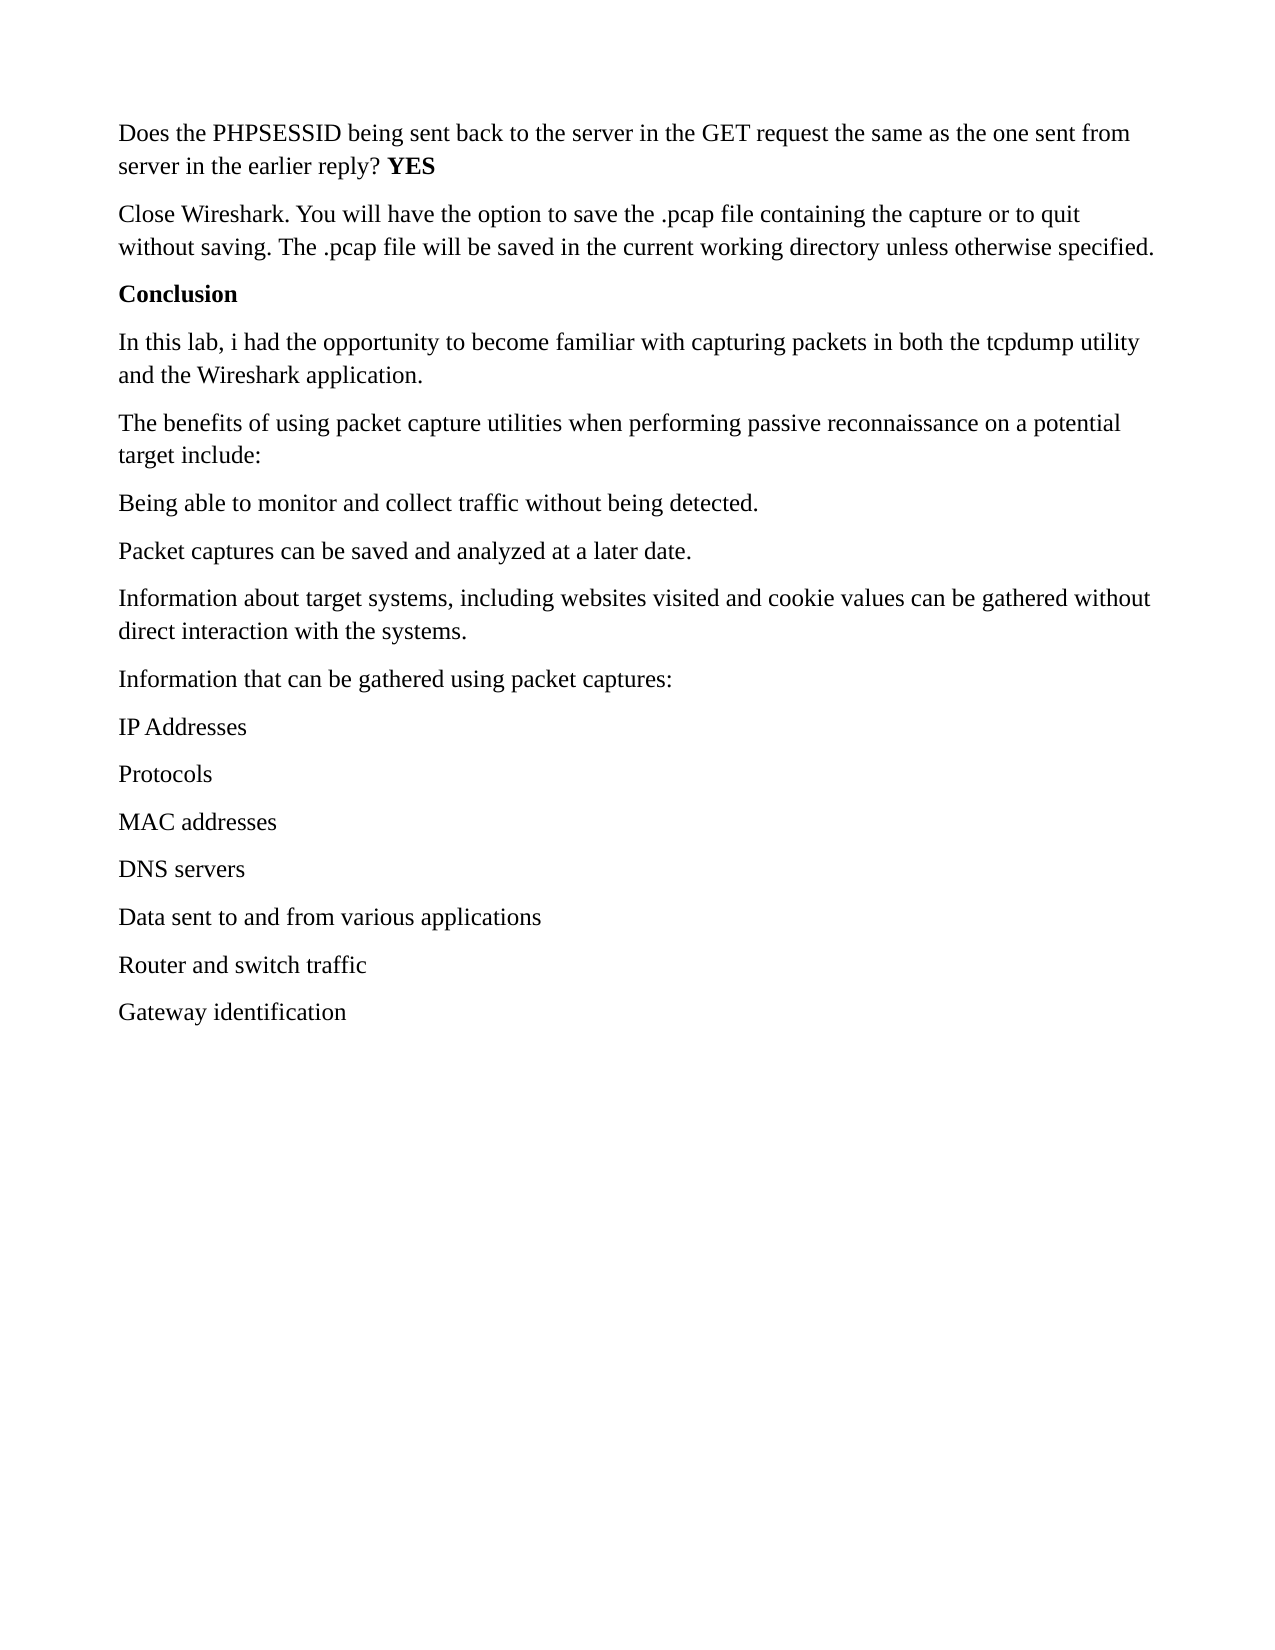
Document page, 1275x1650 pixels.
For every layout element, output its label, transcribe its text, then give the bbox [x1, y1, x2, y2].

text Being able to monitor and collect traffic without being detected. [118, 488, 1157, 517]
text Gateway identification [118, 997, 1157, 1092]
text Protocols [118, 759, 1157, 788]
text Information about target systems, including websites visited and cookie values can be gathered without direct interaction with the systems. [118, 583, 1157, 645]
text IP Addresses [118, 712, 1157, 740]
text Does the PHPSESSID being sent back to the server in the GET request the same as the one sent from server in the earlier reply? YES [118, 118, 1157, 180]
text Conclusion [118, 279, 1157, 308]
text The benefits of using packet capture utilities when performing passive reconnaissance on a potential target include: [118, 408, 1157, 469]
text Close Wireshark. You will have the option to save the .pcap file containing the capture or to quit without saving. The .pcap file will be saved in the current working directory unless otherwise specified. [118, 199, 1157, 261]
text Information that can be gathered using packet captures: [118, 664, 1157, 693]
text MAC addresses [118, 807, 1157, 836]
text In this lab, i had the opportunity to become familiar with capturing packets in both the tcpdump utility and the Wireshark application. [118, 327, 1157, 389]
text Data sent to and from various applications [118, 902, 1157, 931]
text Packet captures can be saved and analyzed at a later date. [118, 536, 1157, 564]
text Router and switch traffic [118, 950, 1157, 978]
text DNS servers [118, 854, 1157, 883]
